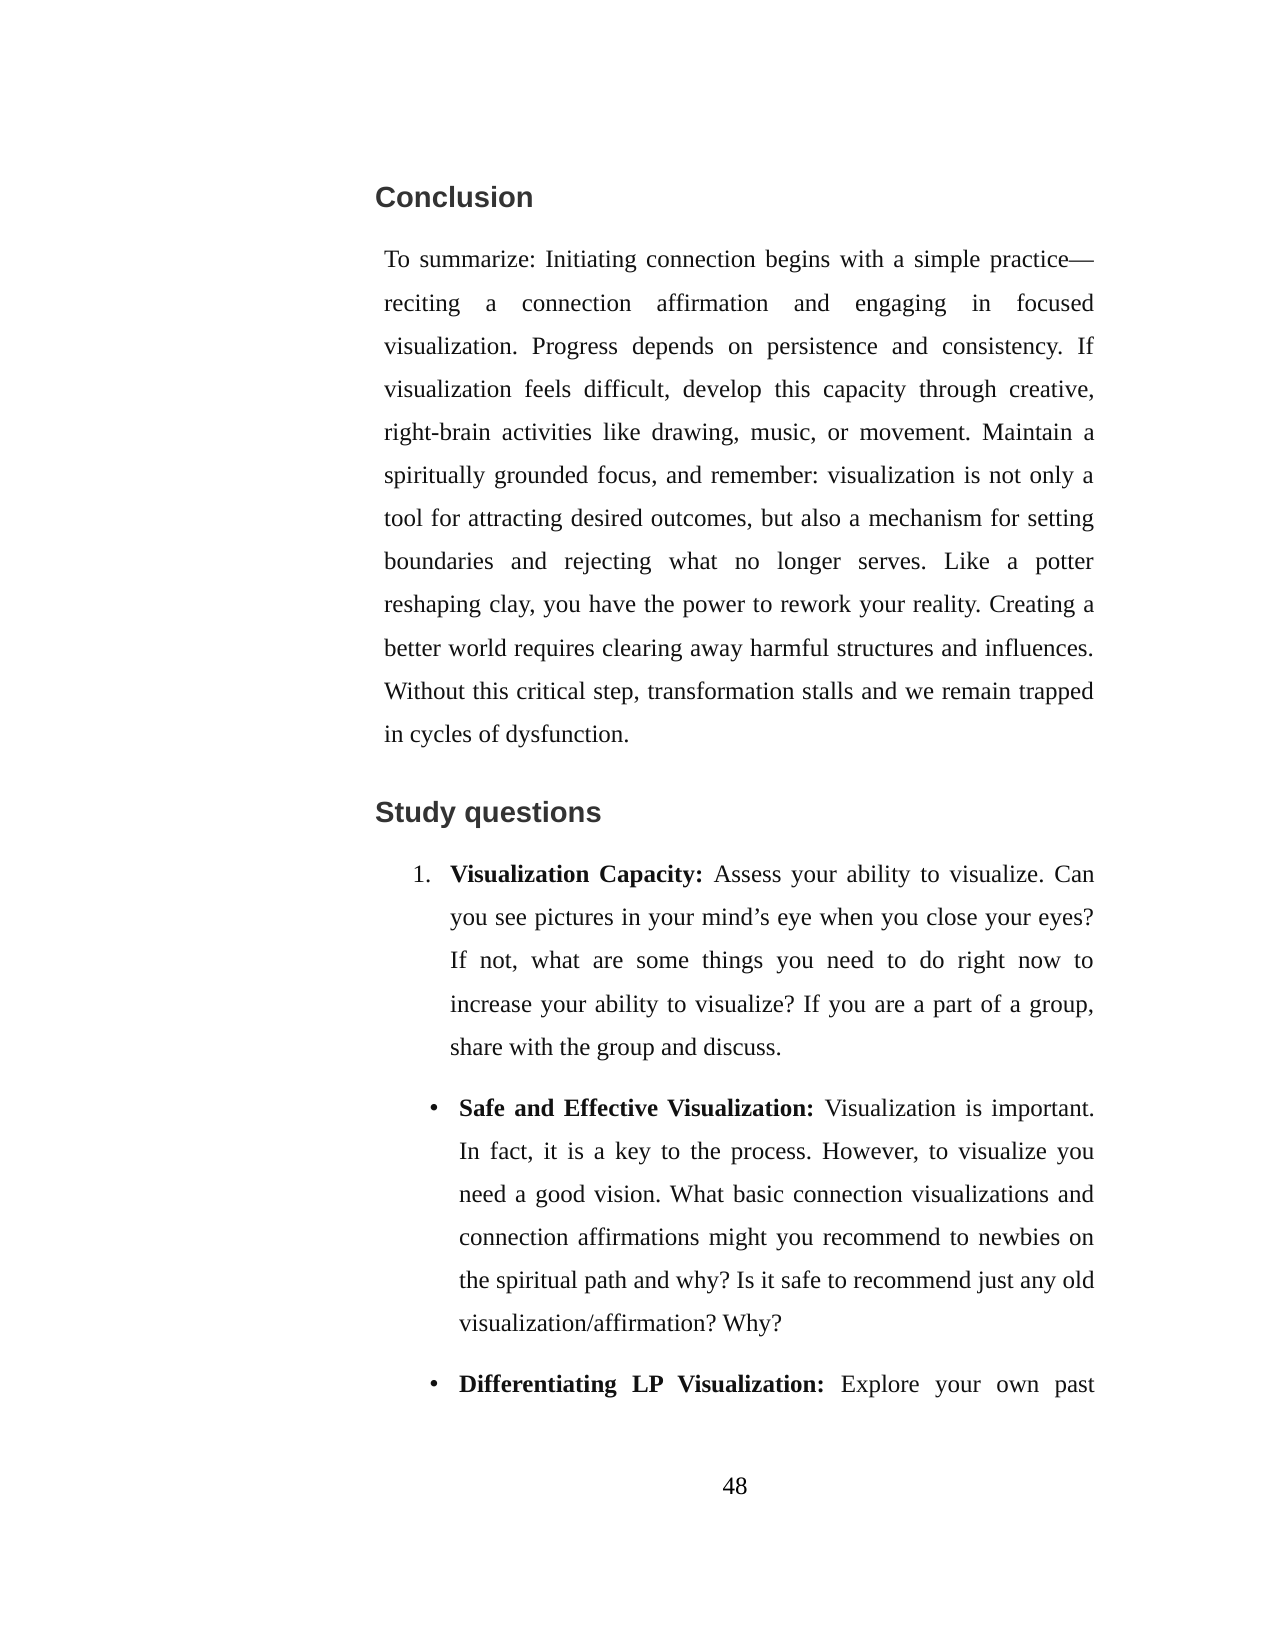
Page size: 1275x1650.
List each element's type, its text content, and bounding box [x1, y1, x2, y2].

list Visualization Capacity: Assess your ability to visualize. Can you see pictures in your mind’s eye when you close your eyes? If not, what are some things you need to do right now to increase your ability to visualize? If you are a part of a group, share with the group and discuss. [412, 859, 1095, 1061]
subtitle Conclusion [375, 180, 1095, 213]
text To summarize: Initiating connection begins with a simple practice—reciting a connection affirmation and engaging in focused visualization. Progress depends on persistence and consistency. If visualization feels difficult, develop this capacity through creative, right-brain activities like drawing, music, or movement. Maintain a spiritually grounded focus, and remember: visualization is not only a tool for attracting desired outcomes, but also a mechanism for setting boundaries and rejecting what no longer serves. Like a potter reshaping clay, you have the power to rework your reality. Creating a better world requires clearing away harmful structures and influences. Without this critical step, transformation stalls and we remain trapped in cycles of dysfunction. [384, 244, 1095, 748]
list Differentiating LP Visualization: Explore your own past [429, 1369, 1095, 1398]
subtitle Study questions [375, 795, 1095, 828]
list Safe and Effective Visualization: Visualization is important. In fact, it is a key to the process. However, to visualize you need a good vision. What basic connection visualizations and connection affirmations might you recommend to newbies on the spiritual path and why? Is it safe to recommend just any old visualization/affirmation? Why? [429, 1093, 1095, 1337]
